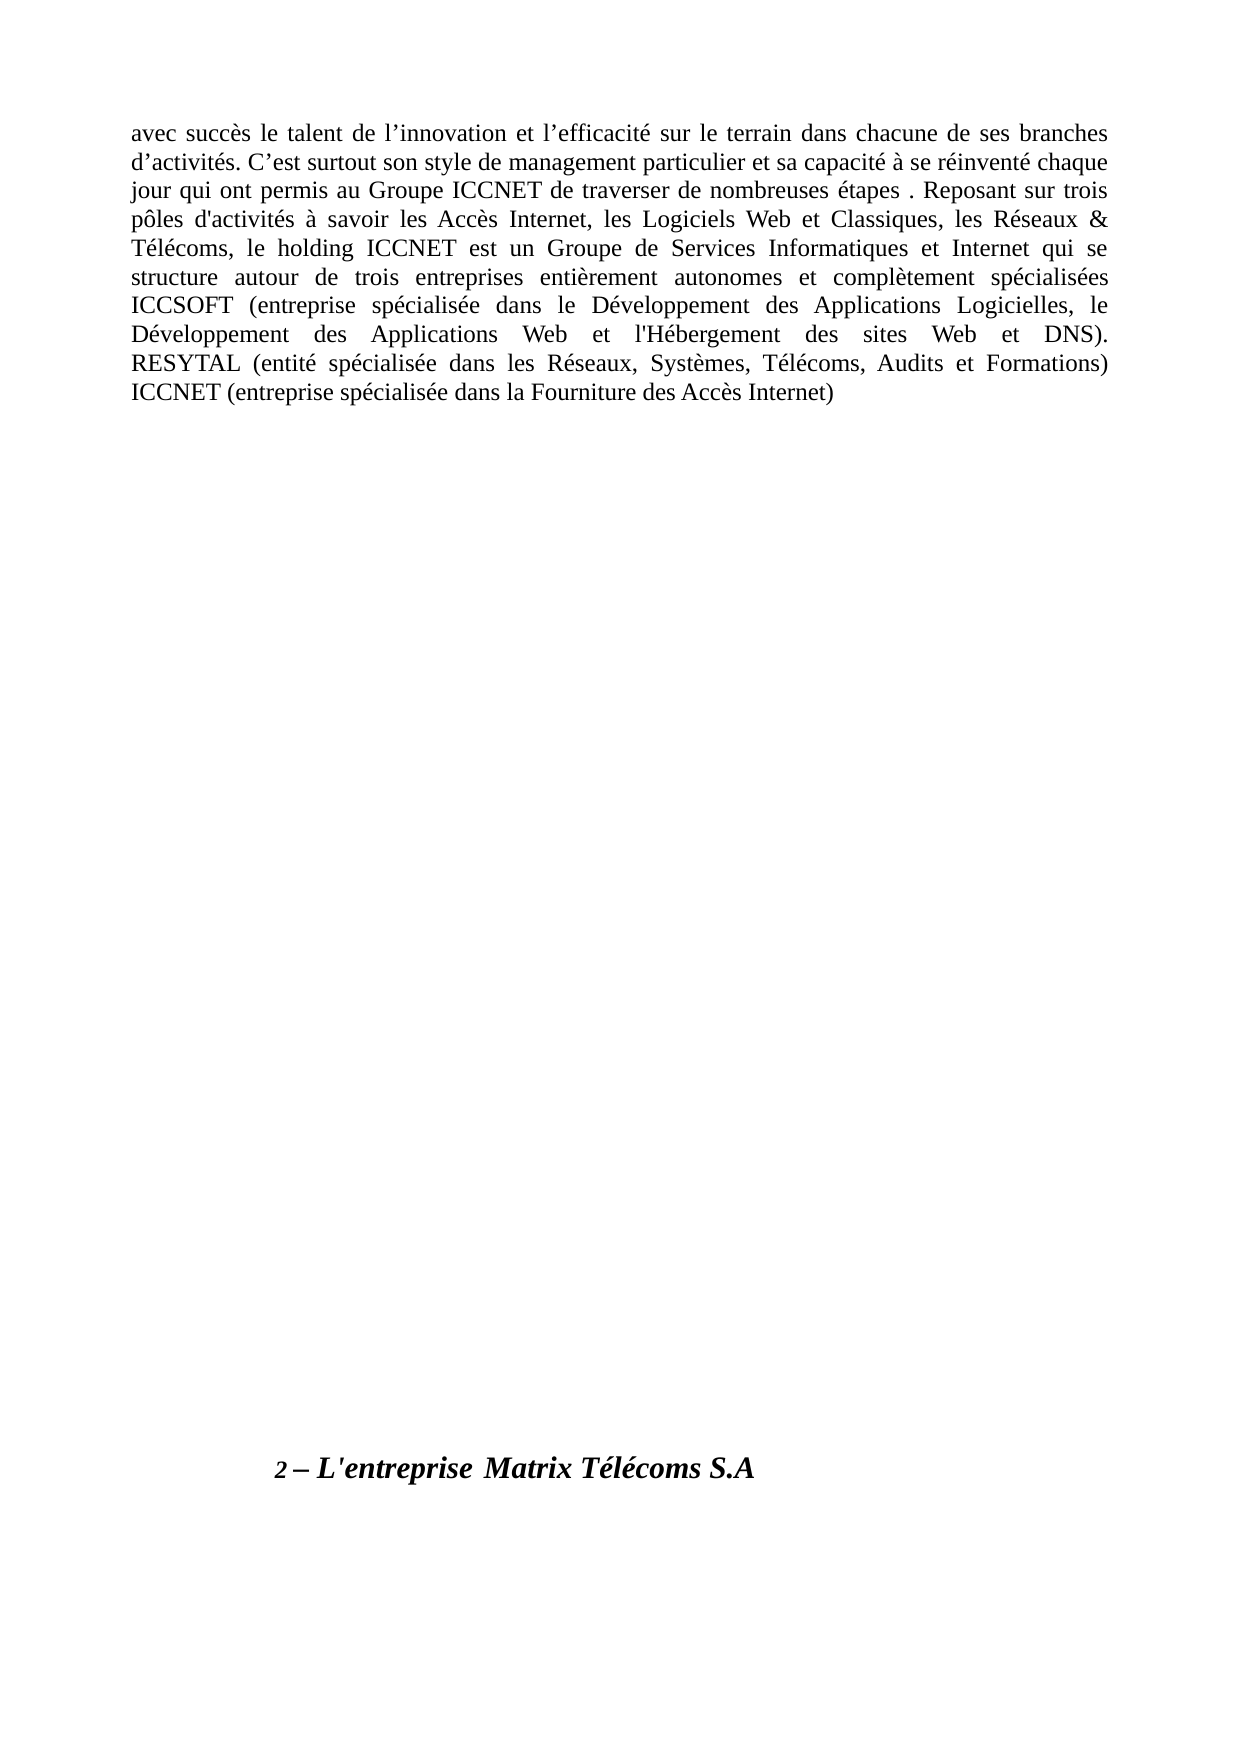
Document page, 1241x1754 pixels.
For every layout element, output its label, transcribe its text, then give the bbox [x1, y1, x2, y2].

text 2 – L'entreprise Matrix Télécoms S.A [131, 1449, 1109, 1485]
text avec succès le talent de l’innovation et l’efficacité sur le terrain dans chacune de ses branches d’activités. C’est surtout son style de management particulier et sa capacité à se réinventé chaque jour qui ont permis au Groupe ICCNET de traverser de nombreuses étapes . Reposant sur trois pôles d'activités à savoir les Accès Internet, les Logiciels Web et Classiques, les Réseaux & Télécoms, le holding ICCNET est un Groupe de Services Informatiques et Internet qui se structure autour de trois entreprises entièrement autonomes et complètement spécialisées ICCSOFT (entreprise spécialisée dans le Développement des Applications Logicielles, le Développement des Applications Web et l'Hébergement des sites Web et DNS). RESYTAL (entité spécialisée dans les Réseaux, Systèmes, Télécoms, Audits et Formations) ICCNET (entreprise spécialisée dans la Fourniture des Accès Internet) [131, 118, 1109, 406]
